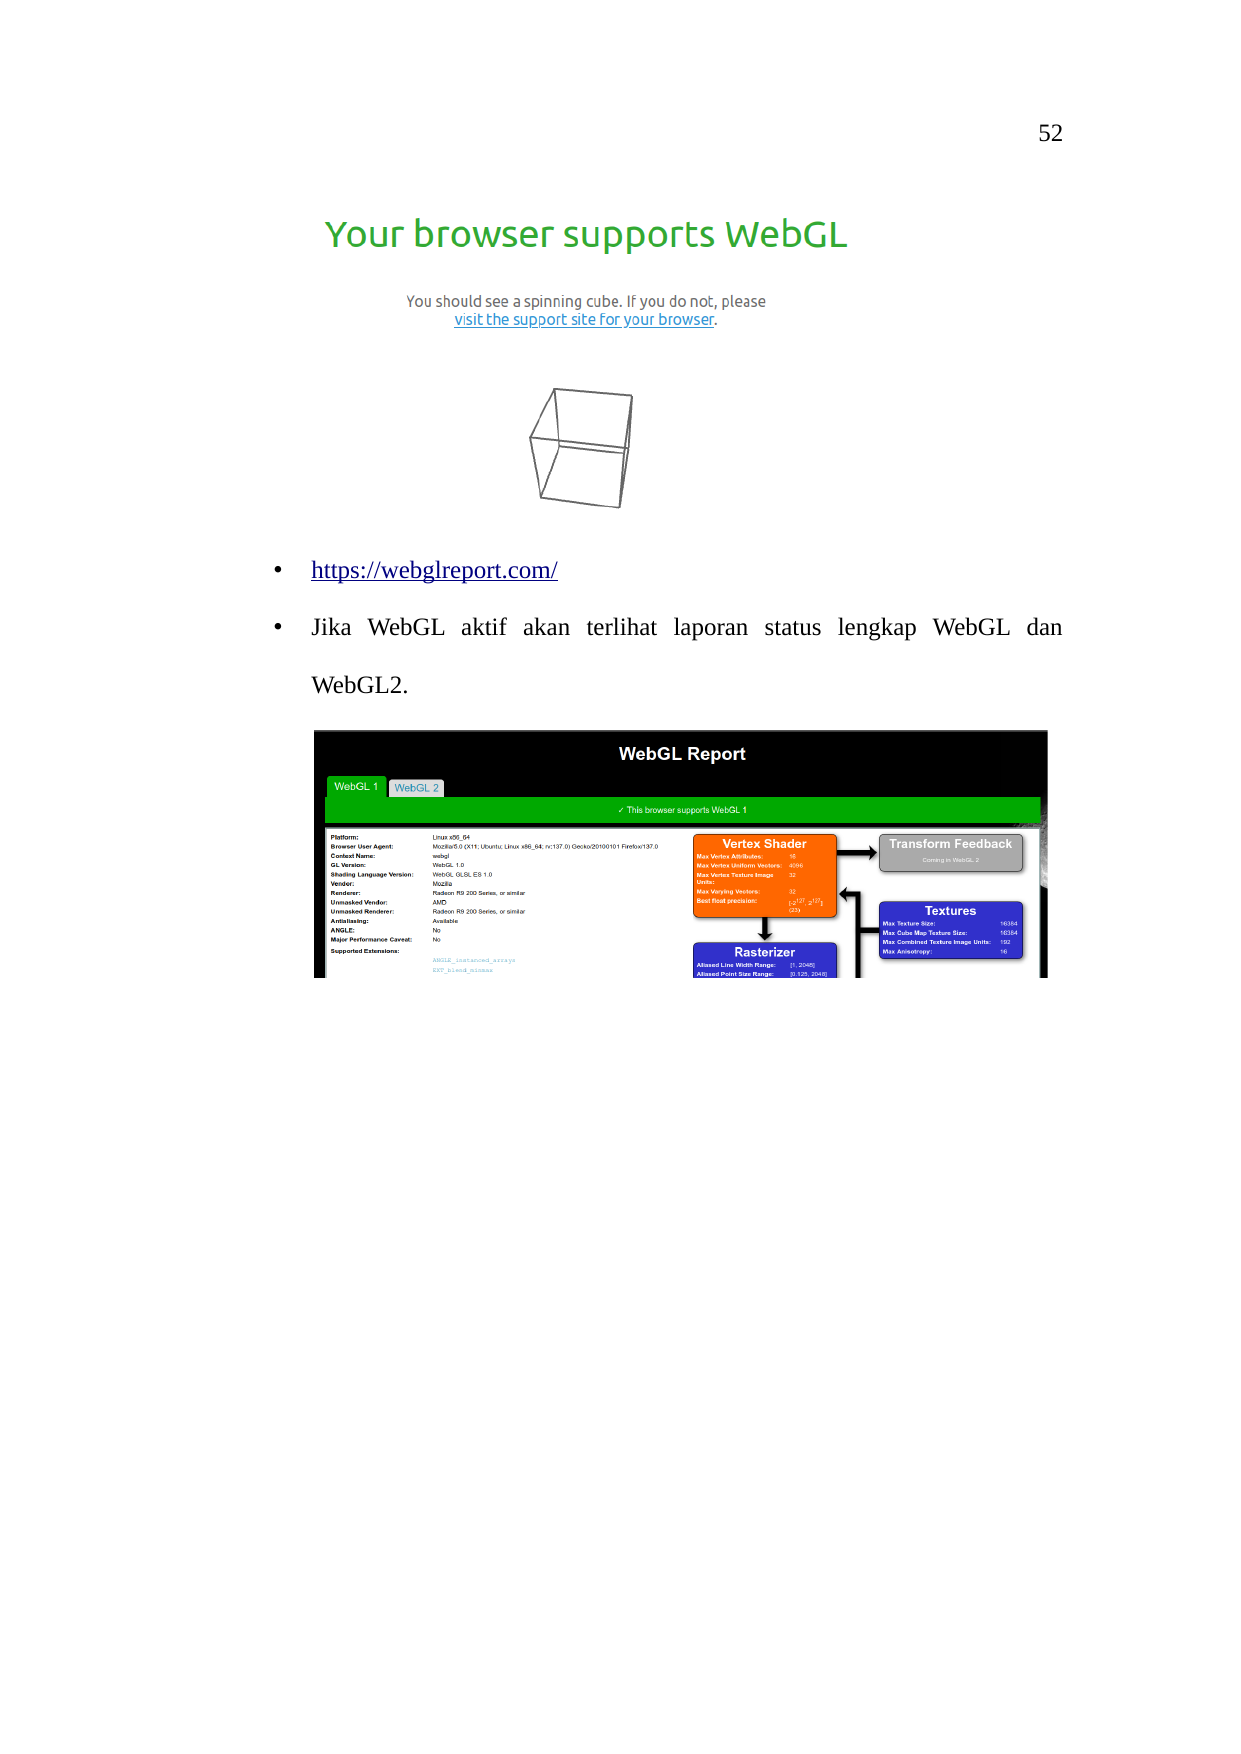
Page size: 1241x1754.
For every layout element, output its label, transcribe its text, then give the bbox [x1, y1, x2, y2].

list Jika WebGL aktif akan terlihat laporan status lengkap WebGL dan WebGL2. [274, 612, 1063, 699]
list https://webglreport.com/ [274, 555, 1063, 584]
picture [314, 208, 859, 524]
picture [314, 730, 1048, 978]
